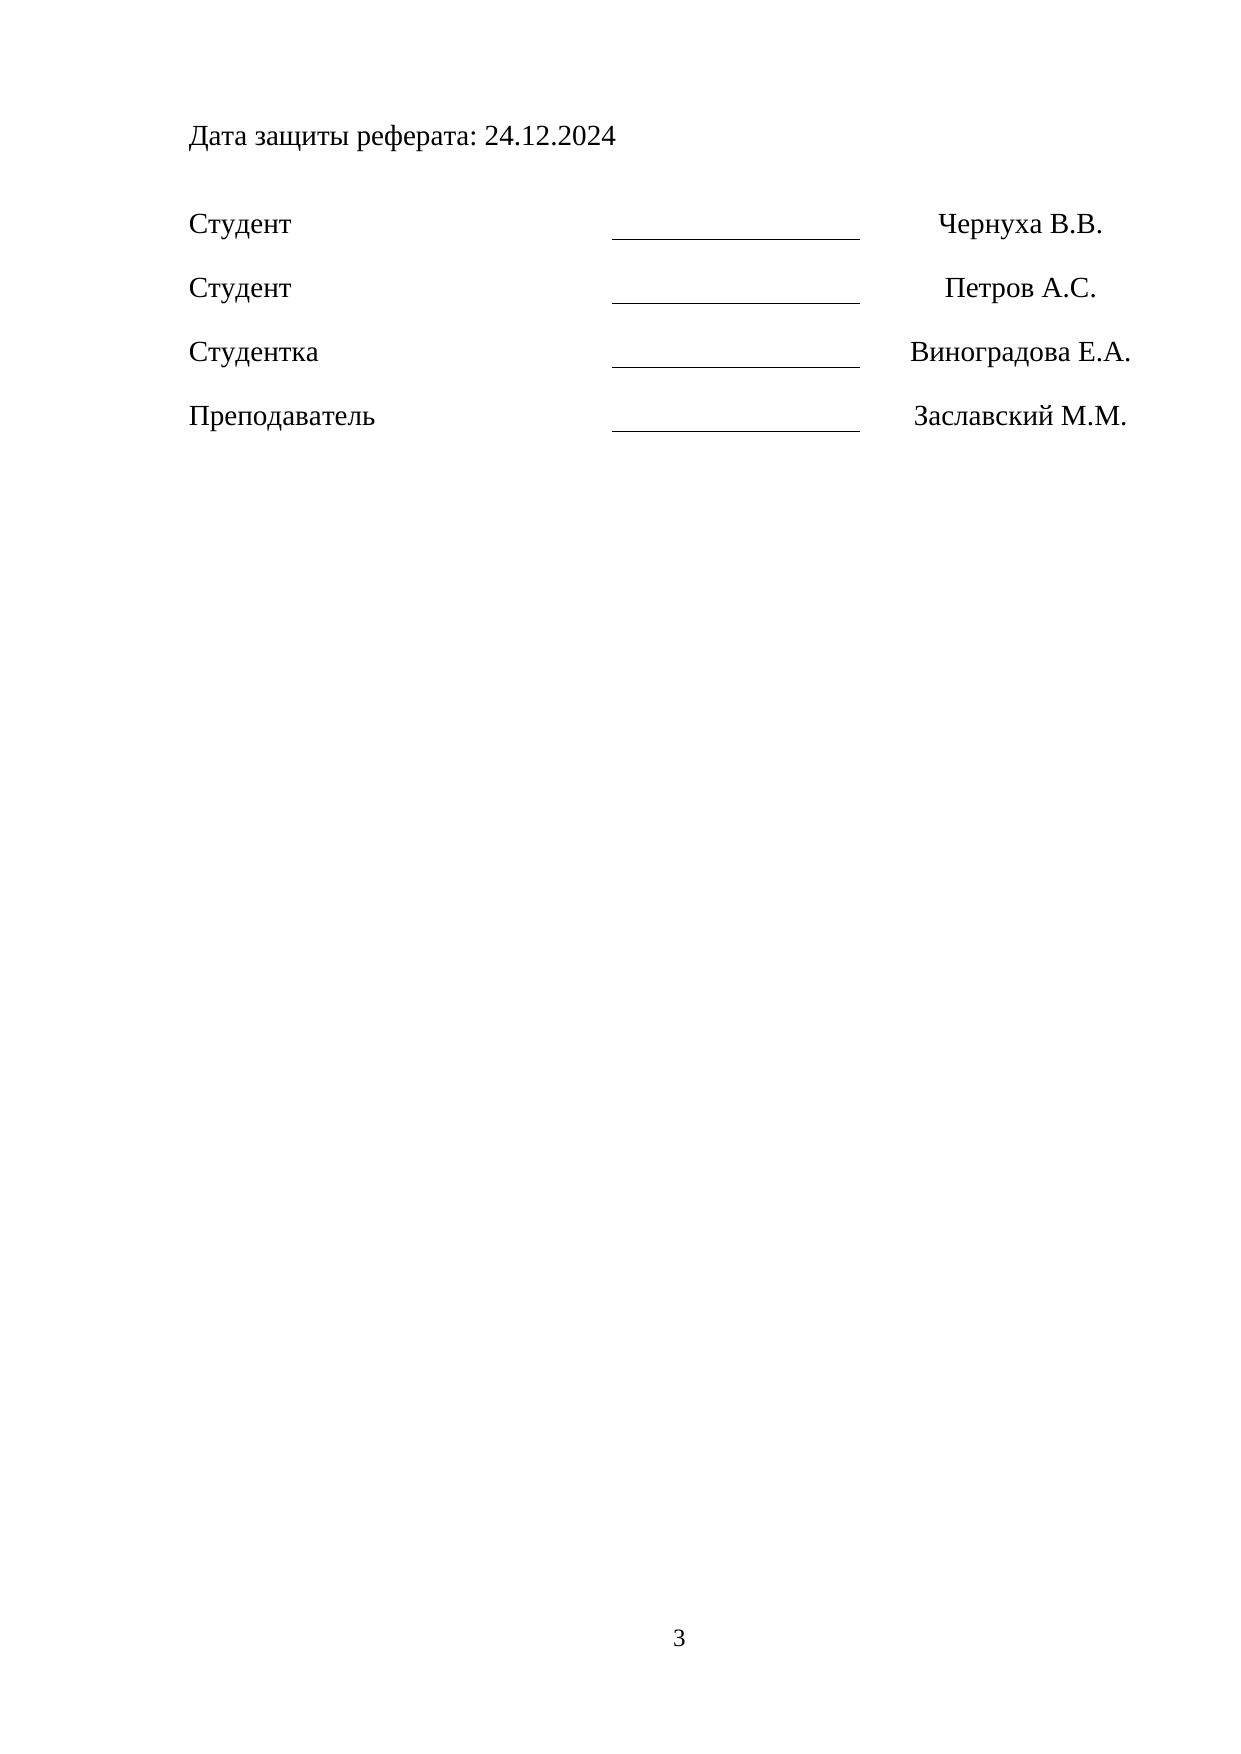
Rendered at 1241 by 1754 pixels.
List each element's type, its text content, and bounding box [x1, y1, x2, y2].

table_cell Дата защиты реферата: 24.12.2024 [177, 118, 1181, 175]
table_cell [612, 304, 860, 367]
table_cell Студент [177, 175, 612, 239]
table_cell Преподаватель [177, 367, 612, 431]
table_cell Студент [177, 239, 612, 303]
table_cell Заславский М.М. [860, 367, 1181, 431]
table_cell [612, 240, 860, 303]
table_cell [612, 175, 860, 239]
table_cell Студентка [177, 303, 612, 367]
table_cell Чернуха В.В. [860, 175, 1181, 239]
table_cell Петров А.С. [860, 239, 1181, 303]
table_cell Виноградова Е.А. [860, 303, 1181, 367]
table_cell [612, 368, 860, 431]
